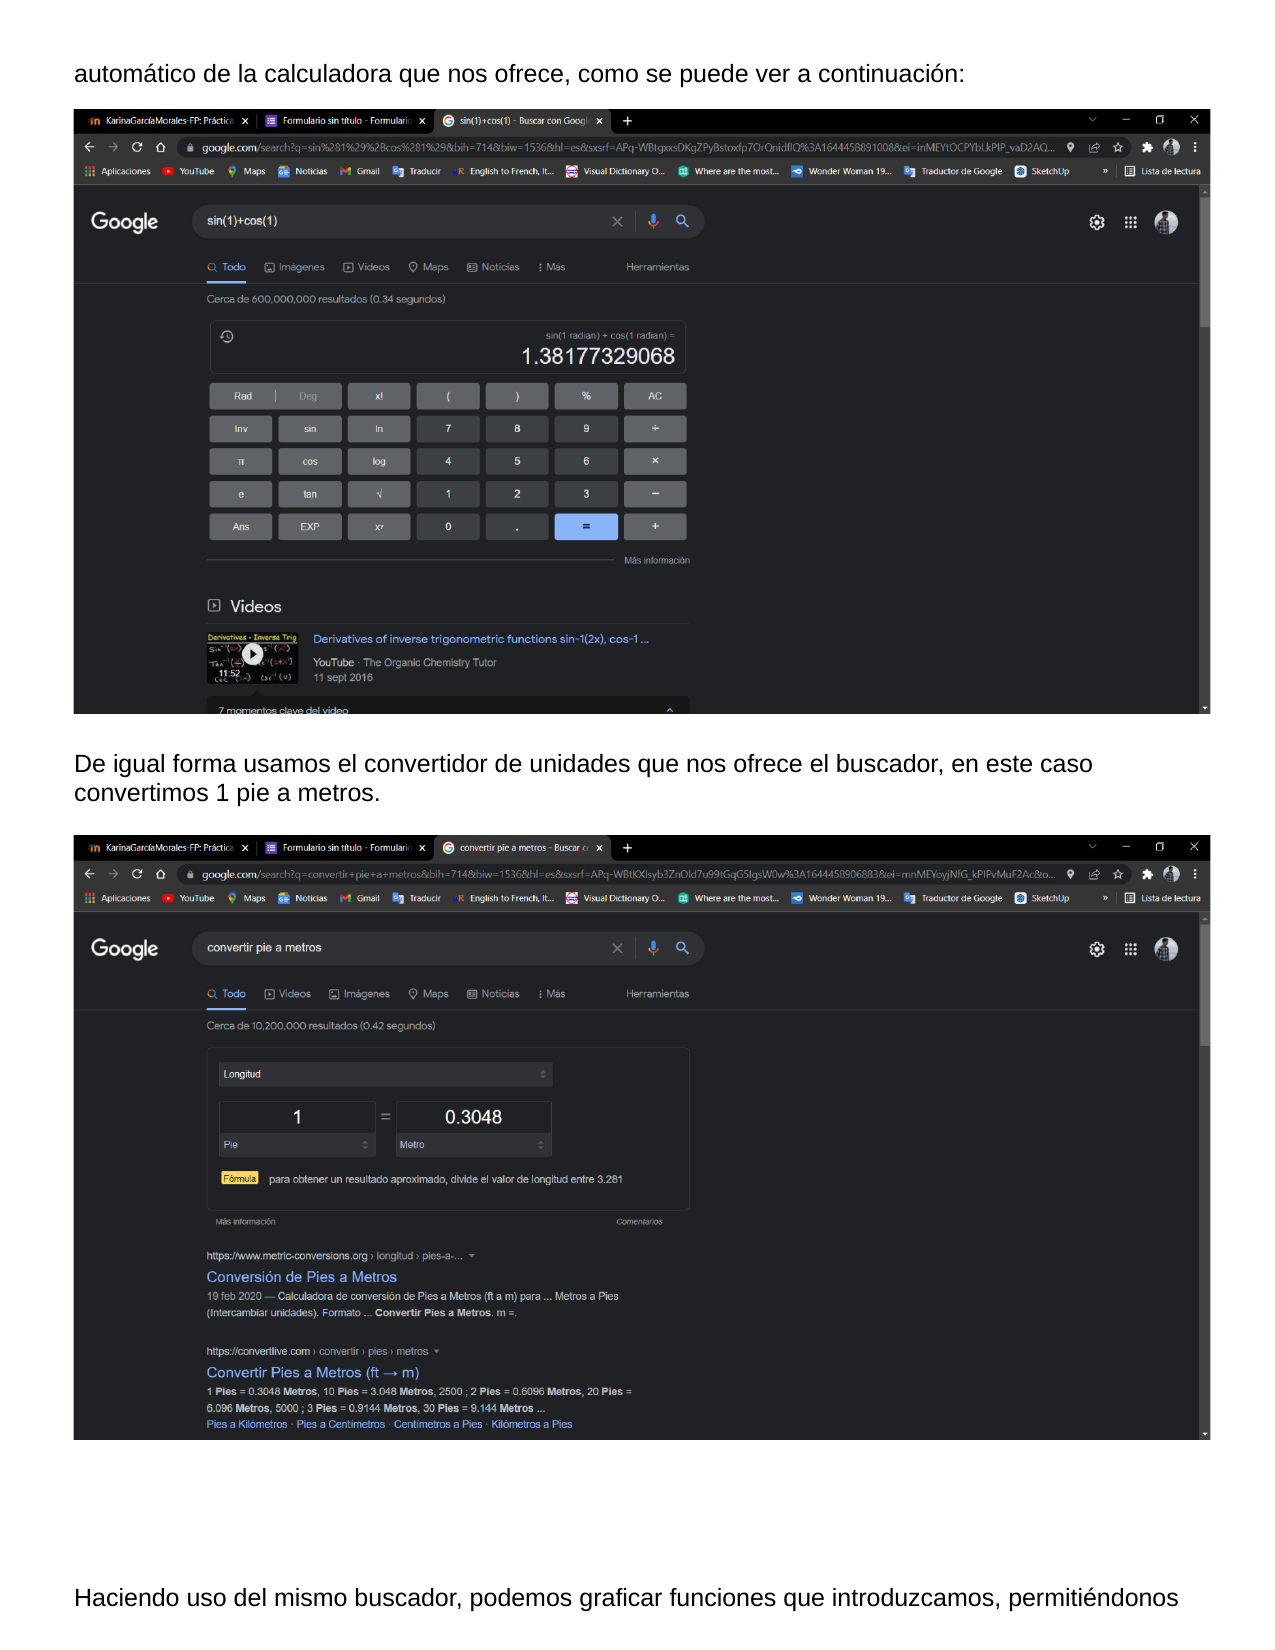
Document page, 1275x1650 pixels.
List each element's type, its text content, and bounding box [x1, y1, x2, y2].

text De igual forma usamos el convertidor de unidades que nos ofrece el buscador, en este caso convertimos 1 pie a metros. [74, 749, 1211, 807]
text automático de la calculadora que nos ofrece, como se puede ver a continuación: [74, 59, 1211, 88]
text Haciendo uso del mismo buscador, podemos graficar funciones que introduzcamos, permitiéndonos [74, 1583, 1211, 1612]
